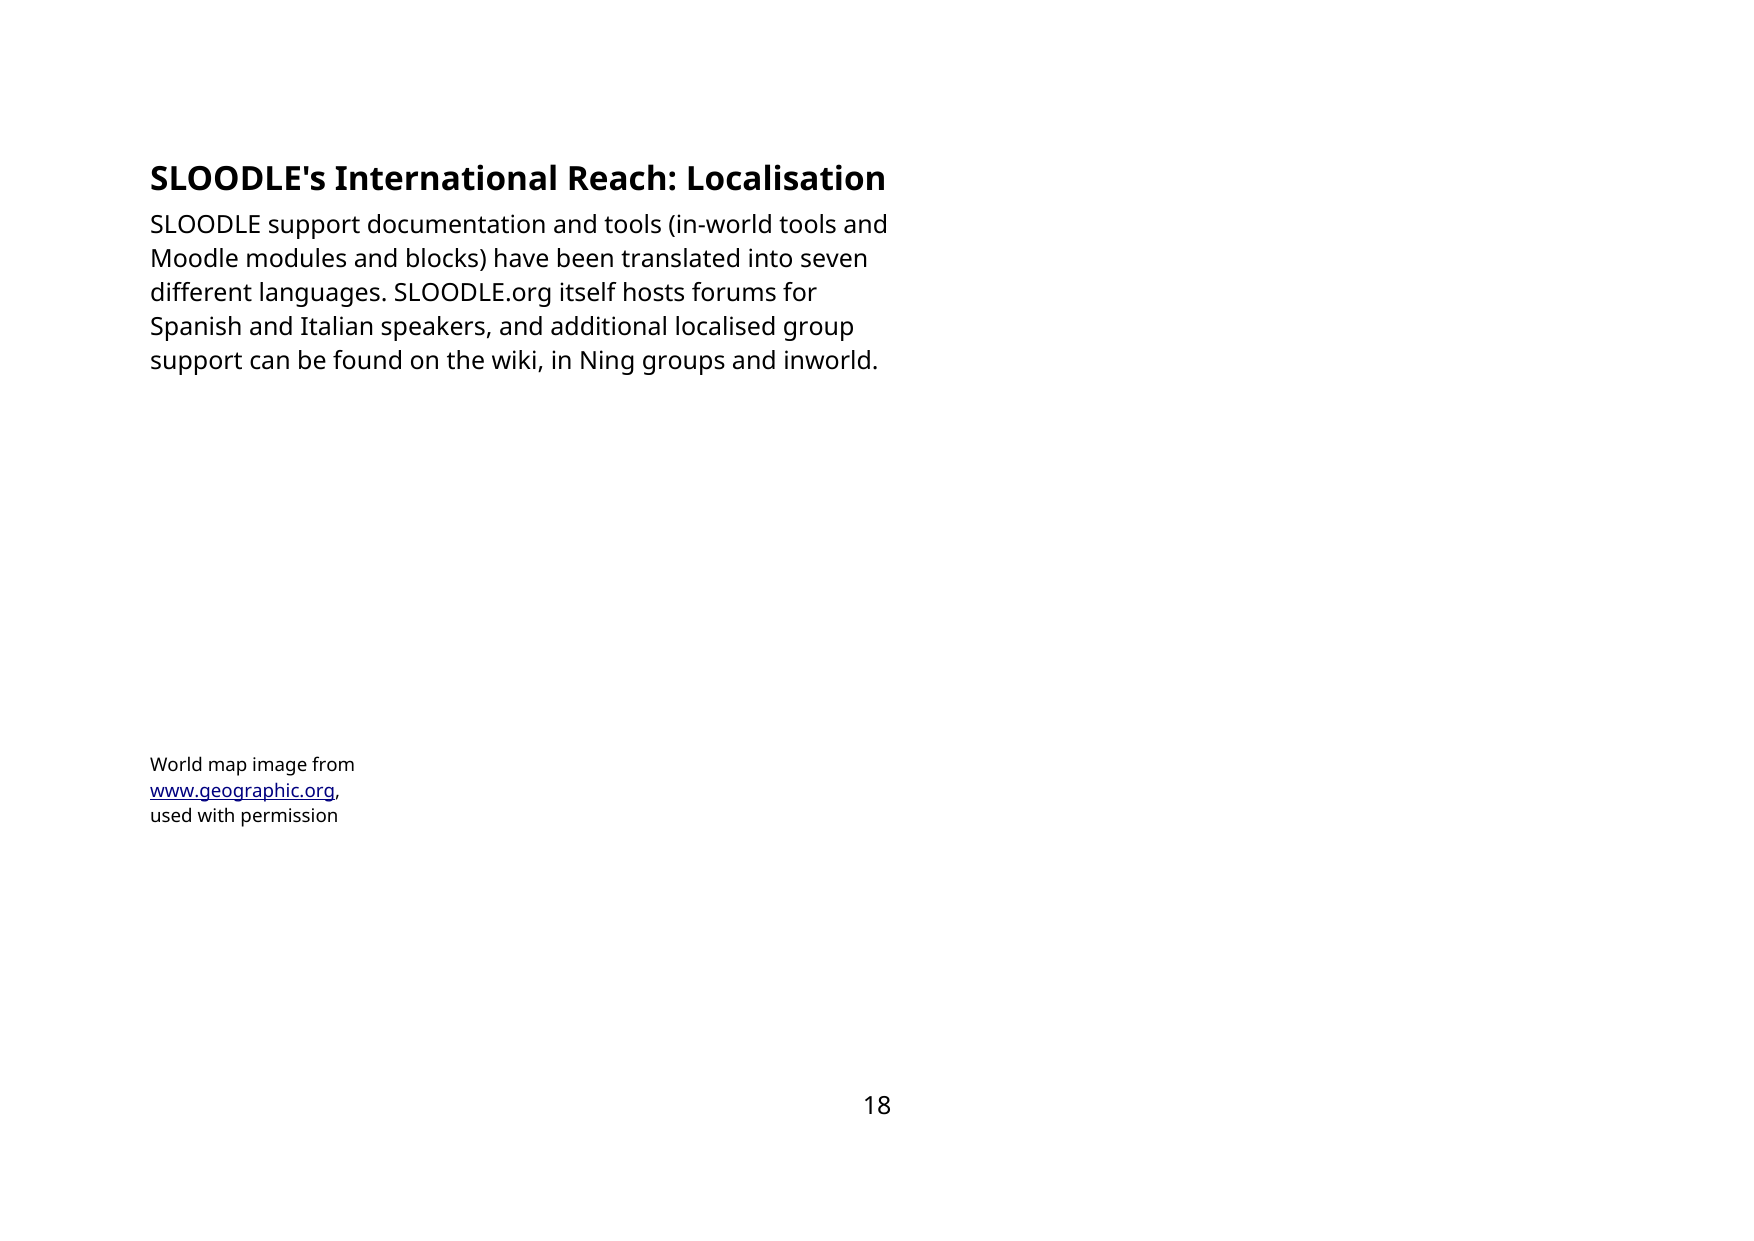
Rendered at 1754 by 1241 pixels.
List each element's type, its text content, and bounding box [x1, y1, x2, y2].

subtitle SLOODLE's International Reach: Localisation [150, 155, 1604, 200]
text World map image from www.geographic.org, used with permission [150, 752, 1604, 828]
text SLOODLE support documentation and tools (in-world tools and Moodle modules and blocks) have been translated into seven different languages. SLOODLE.org itself hosts forums for Spanish and Italian speakers, and additional localised group [150, 207, 1604, 343]
text support can be found on the wiki, in Ning groups and inworld. [150, 343, 1604, 377]
